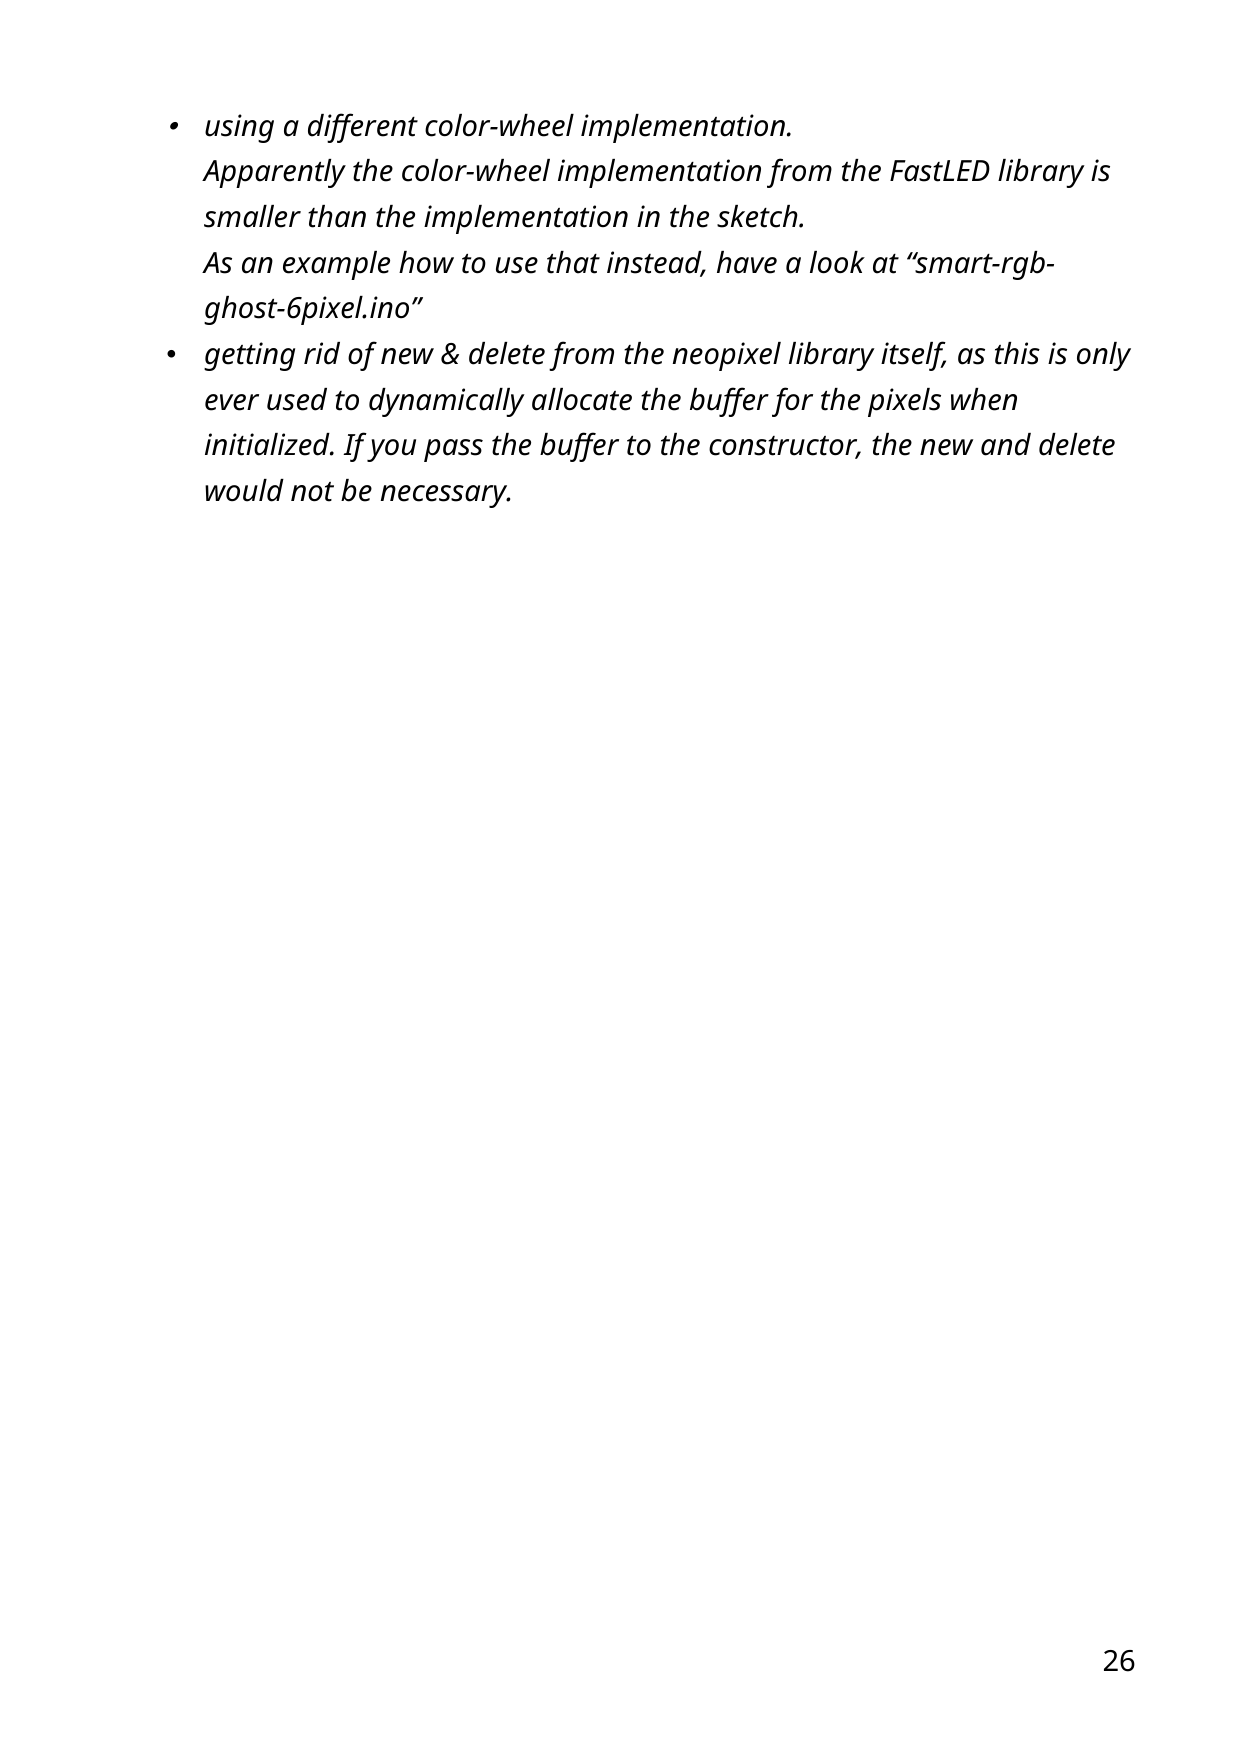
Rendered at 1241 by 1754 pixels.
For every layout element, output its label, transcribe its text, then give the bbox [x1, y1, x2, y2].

list getting rid of new & delete from the neopixel library itself, as this is only ever used to dynamically allocate the buffer for the pixels when initialized. If you pass the buffer to the constructor, the new and delete would not be necessary. [166, 333, 1136, 510]
list using a different color-wheel implementation. Apparently the color-wheel implementation from the FastLED library is smaller than the implementation in the sketch. As an example how to use that instead, have a look at “smart-rgb-ghost-6pixel.ino” [166, 105, 1136, 327]
